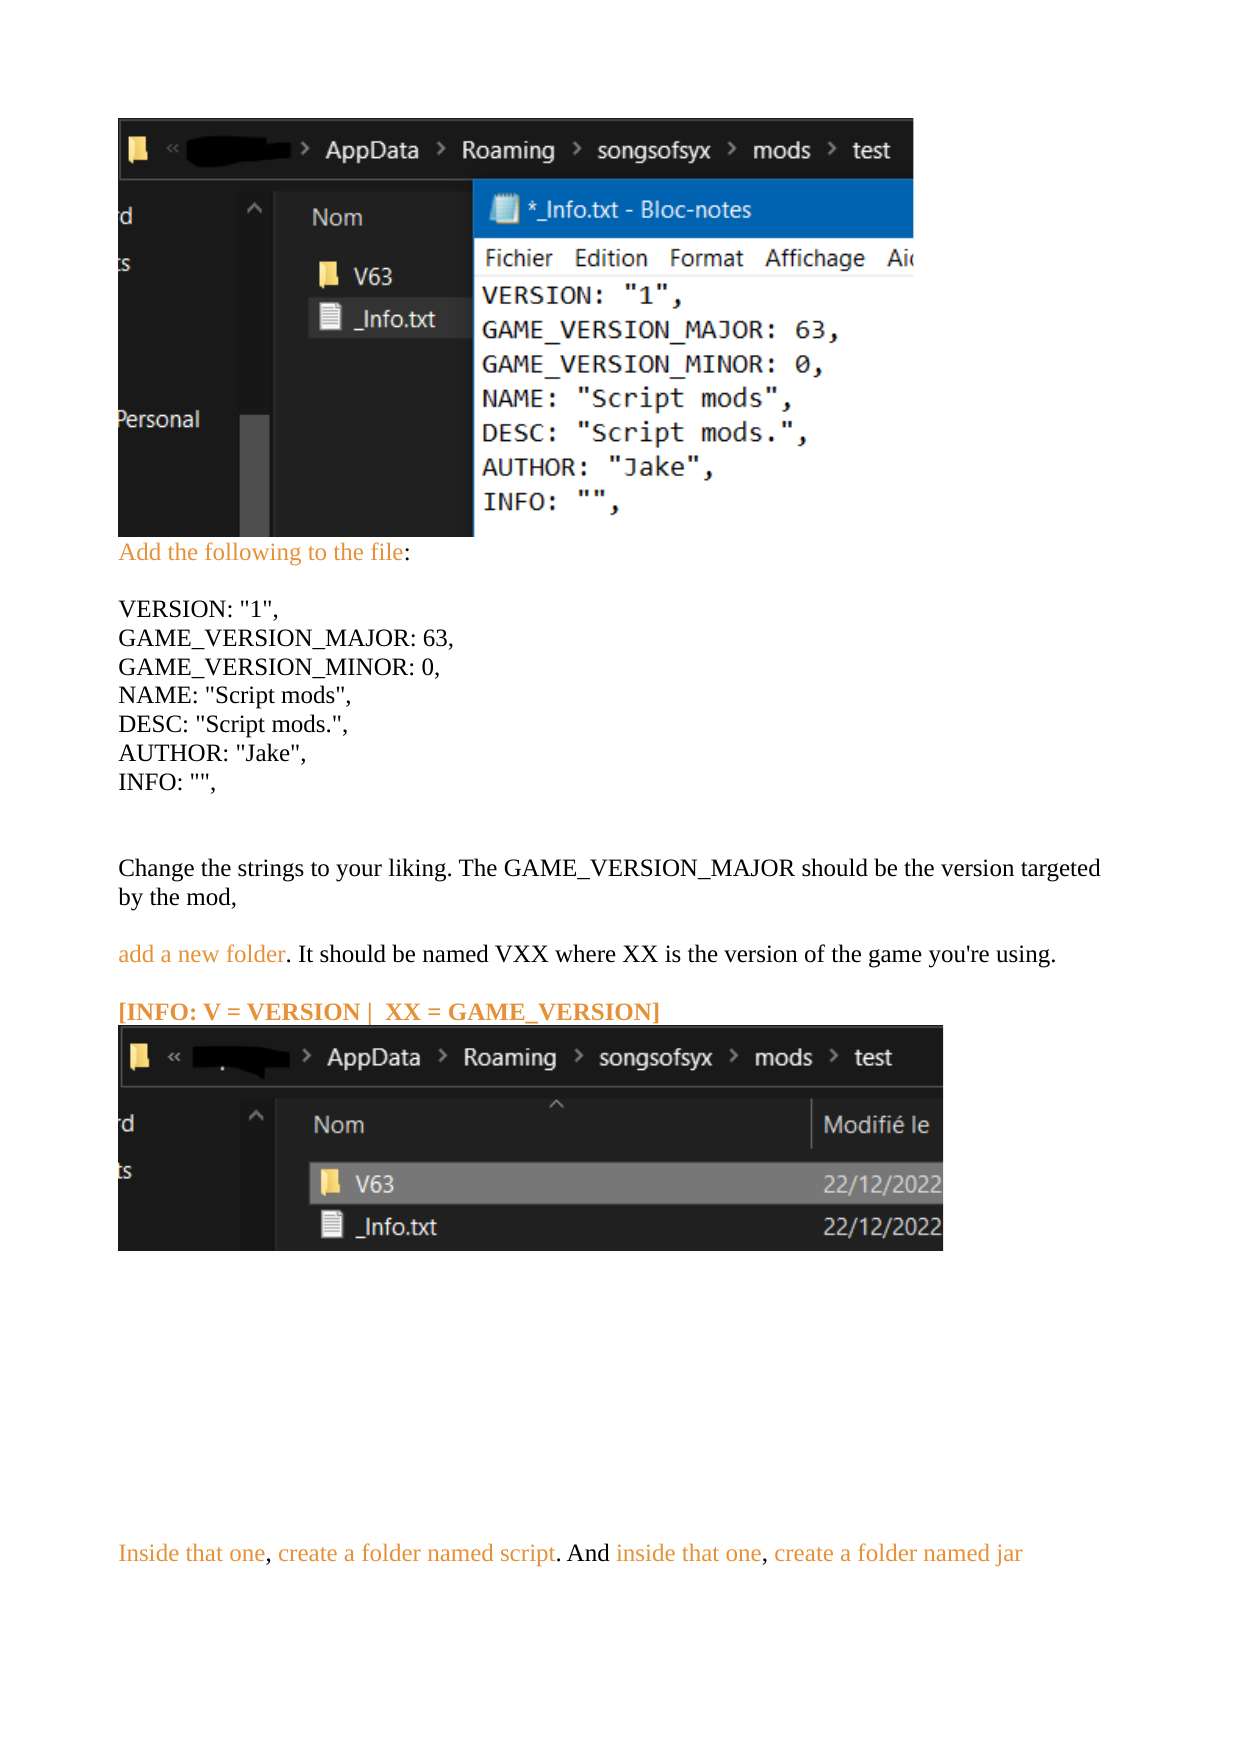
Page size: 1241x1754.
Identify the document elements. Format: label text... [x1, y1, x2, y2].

text Add the following to the file: [118, 537, 1122, 566]
picture [118, 118, 914, 537]
text GAME_VERSION_MINOR: 0, [118, 652, 1122, 681]
picture [118, 1025, 944, 1251]
text Change the strings to your liking. The GAME_VERSION_MAJOR should be the version targeted by the mod, [118, 853, 1122, 911]
text add a new folder. It should be named VXX where XX is the version of the game you're using. [118, 939, 1122, 968]
text INFO: "", [118, 767, 1122, 796]
text AUTHOR: "Jake", [118, 738, 1122, 767]
text VERSION: "1", [118, 594, 1122, 623]
text Inside that one, create a folder named script. And inside that one, create a folder named jar [118, 1538, 1122, 1567]
text NAME: "Script mods", [118, 681, 1122, 709]
text [INFO: V = VERSION | XX = GAME_VERSION] [118, 997, 1122, 1026]
text GAME_VERSION_MAJOR: 63, [118, 623, 1122, 652]
text DESC: "Script mods.", [118, 709, 1122, 738]
